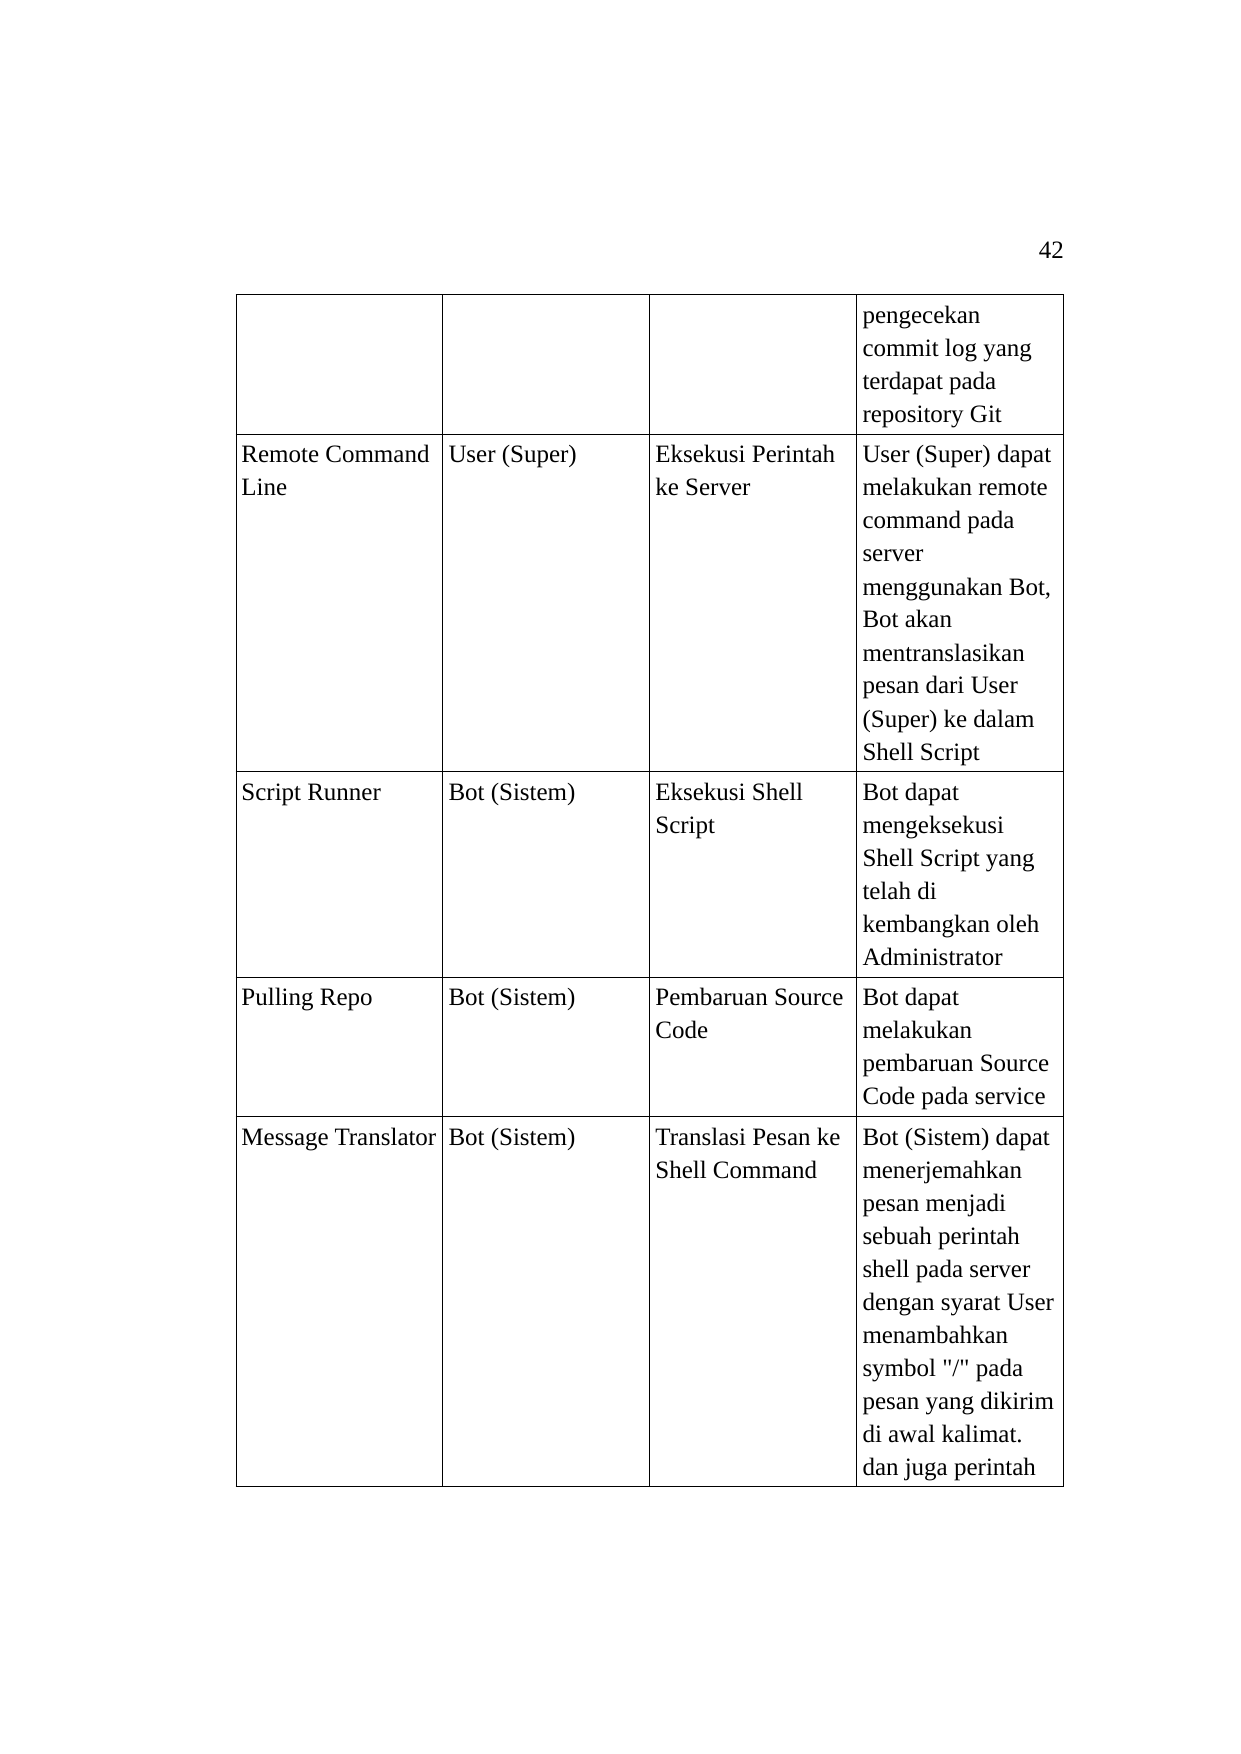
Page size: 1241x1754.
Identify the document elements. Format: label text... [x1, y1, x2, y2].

table_cell Bot (Sistem) [443, 772, 649, 977]
table_cell Bot (Sistem) [443, 1117, 649, 1486]
table_cell User (Super) dapat melakukan remote command pada server menggunakan Bot, Bot akan mentranslasikan pesan dari User (Super) ke dalam Shell Script [857, 435, 1063, 771]
table_cell pengecekan commit log yang terdapat pada repository Git [857, 295, 1063, 434]
table_cell User (Super) [443, 435, 649, 771]
table_cell Translasi Pesan ke Shell Command [650, 1117, 856, 1486]
table_cell Bot (Sistem) dapat menerjemahkan pesan menjadi sebuah perintah shell pada server dengan syarat User menambahkan symbol "/" pada pesan yang dikirim di awal kalimat. dan juga perintah [857, 1117, 1063, 1486]
table_cell Script Runner [237, 772, 442, 977]
table_cell Bot dapat mengeksekusi Shell Script yang telah di kembangkan oleh Administrator [857, 772, 1063, 977]
table_cell Message Translator [237, 1117, 442, 1486]
table_cell Remote Command Line [237, 435, 442, 771]
table_cell Bot dapat melakukan pembaruan Source Code pada service [857, 978, 1063, 1116]
table_cell [237, 295, 442, 434]
table_cell Eksekusi Perintah ke Server [650, 435, 856, 771]
table_cell Pembaruan Source Code [650, 978, 856, 1116]
table_cell Eksekusi Shell Script [650, 772, 856, 977]
table_cell Pulling Repo [237, 978, 442, 1116]
table_cell Bot (Sistem) [443, 978, 649, 1116]
table_cell [650, 295, 856, 434]
table_cell [443, 295, 649, 434]
